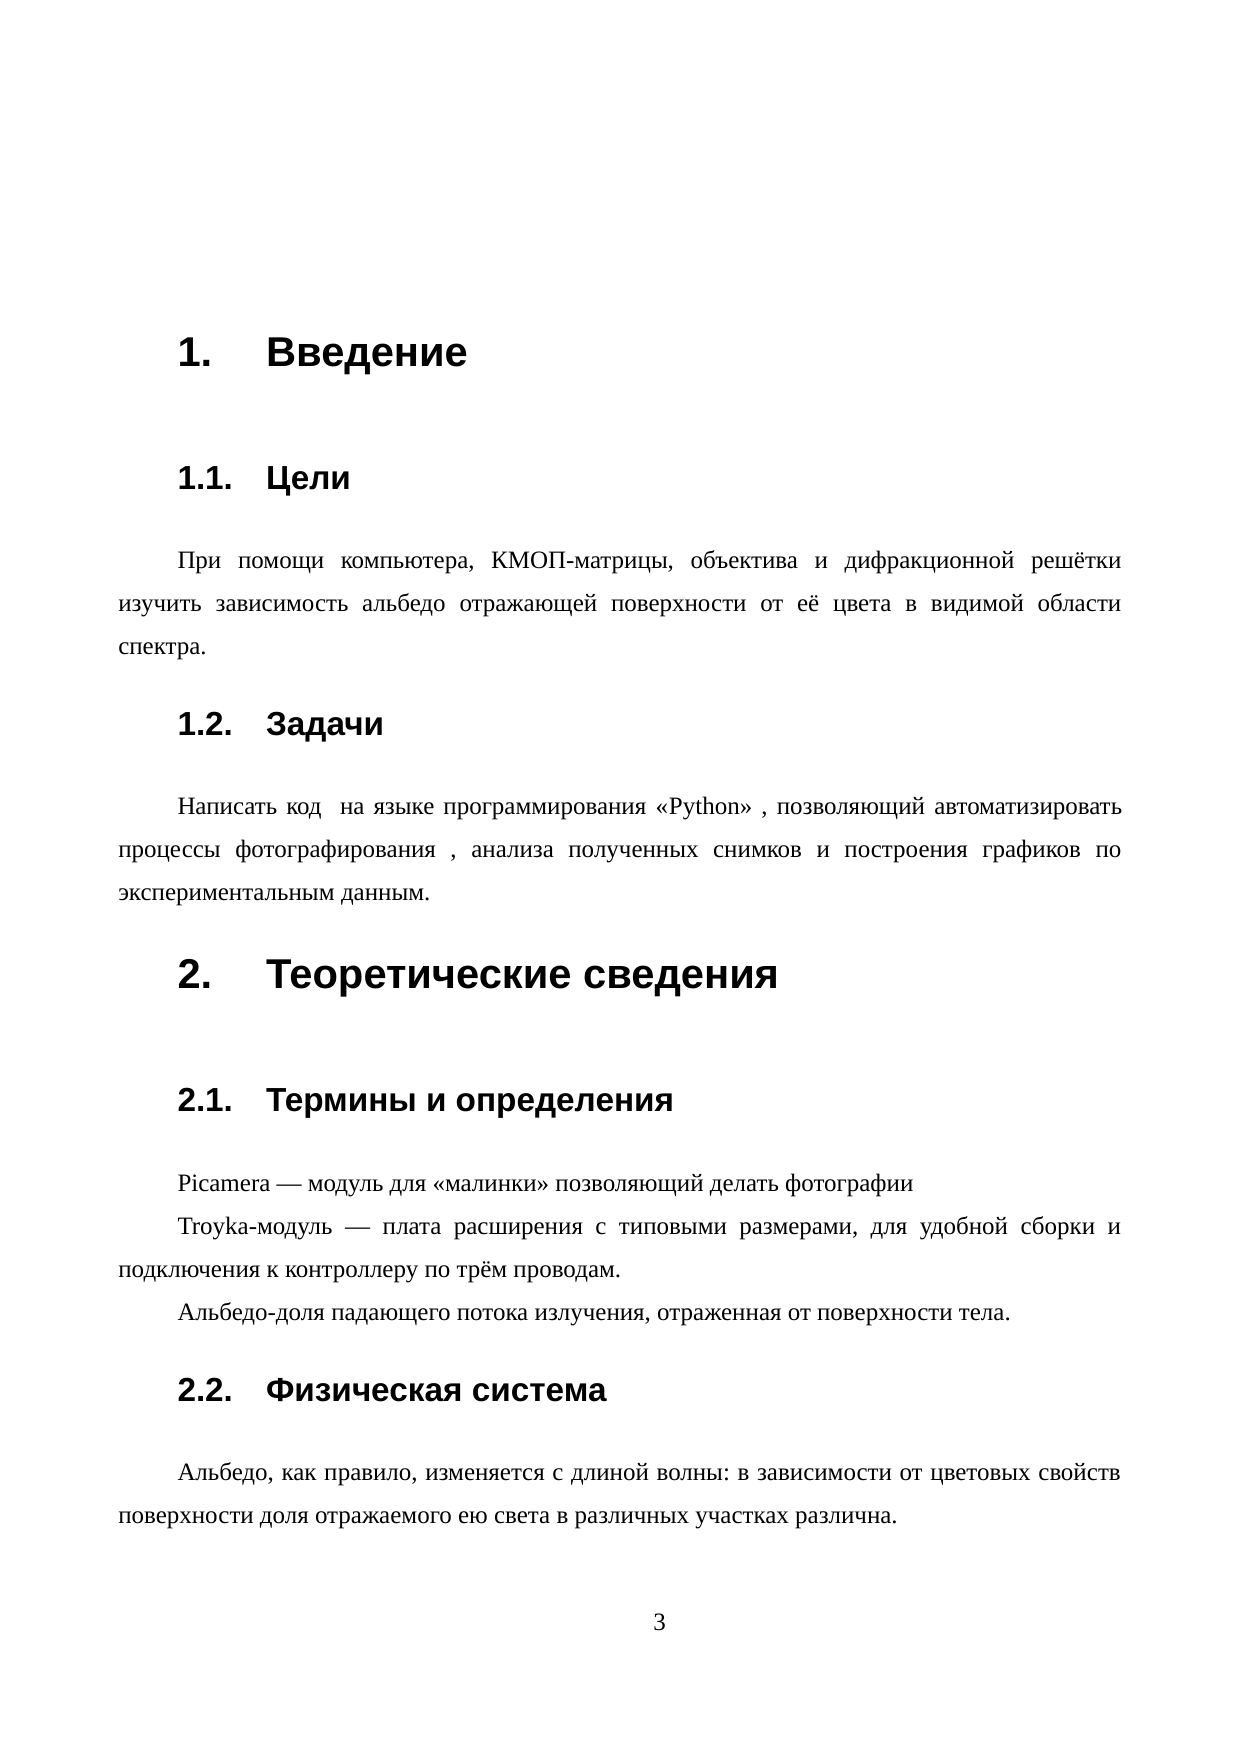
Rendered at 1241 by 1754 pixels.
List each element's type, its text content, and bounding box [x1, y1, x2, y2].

text Troyka-модуль — плата расширения с типовыми размерами, для удобной сборки и подключения к контроллеру по трём проводам. [118, 1211, 1122, 1283]
subtitle Теоретические сведения [118, 950, 1122, 998]
subtitle Физическая система [118, 1369, 1122, 1408]
text Написать код на языке программирования «Python» , позволяющий автоматизировать процессы фотографирования , анализа полученных снимков и построения графиков по экспериментальным данным. [118, 791, 1122, 906]
text При помощи компьютера, КМОП-матрицы, объектива и дифракционной решётки изучить зависимость альбедо отражающей поверхности от её цвета в видимой области спектра. [118, 545, 1122, 660]
subtitle Задачи [118, 704, 1122, 742]
text Альбедо, как правило, изменяется с длиной волны: в зависимости от цветовых свойств поверхности доля отражаемого ею света в различных участках различна. [118, 1457, 1122, 1528]
subtitle Цели [118, 458, 1122, 496]
subtitle Термины и определения [118, 1081, 1122, 1119]
text Picamera — модуль для «малинки» позволяющий делать фотографии [118, 1168, 1122, 1196]
subtitle Введение [118, 327, 1122, 375]
text Альбедо-доля падающего потока излучения, отраженная от поверхности тела. [118, 1297, 1122, 1326]
